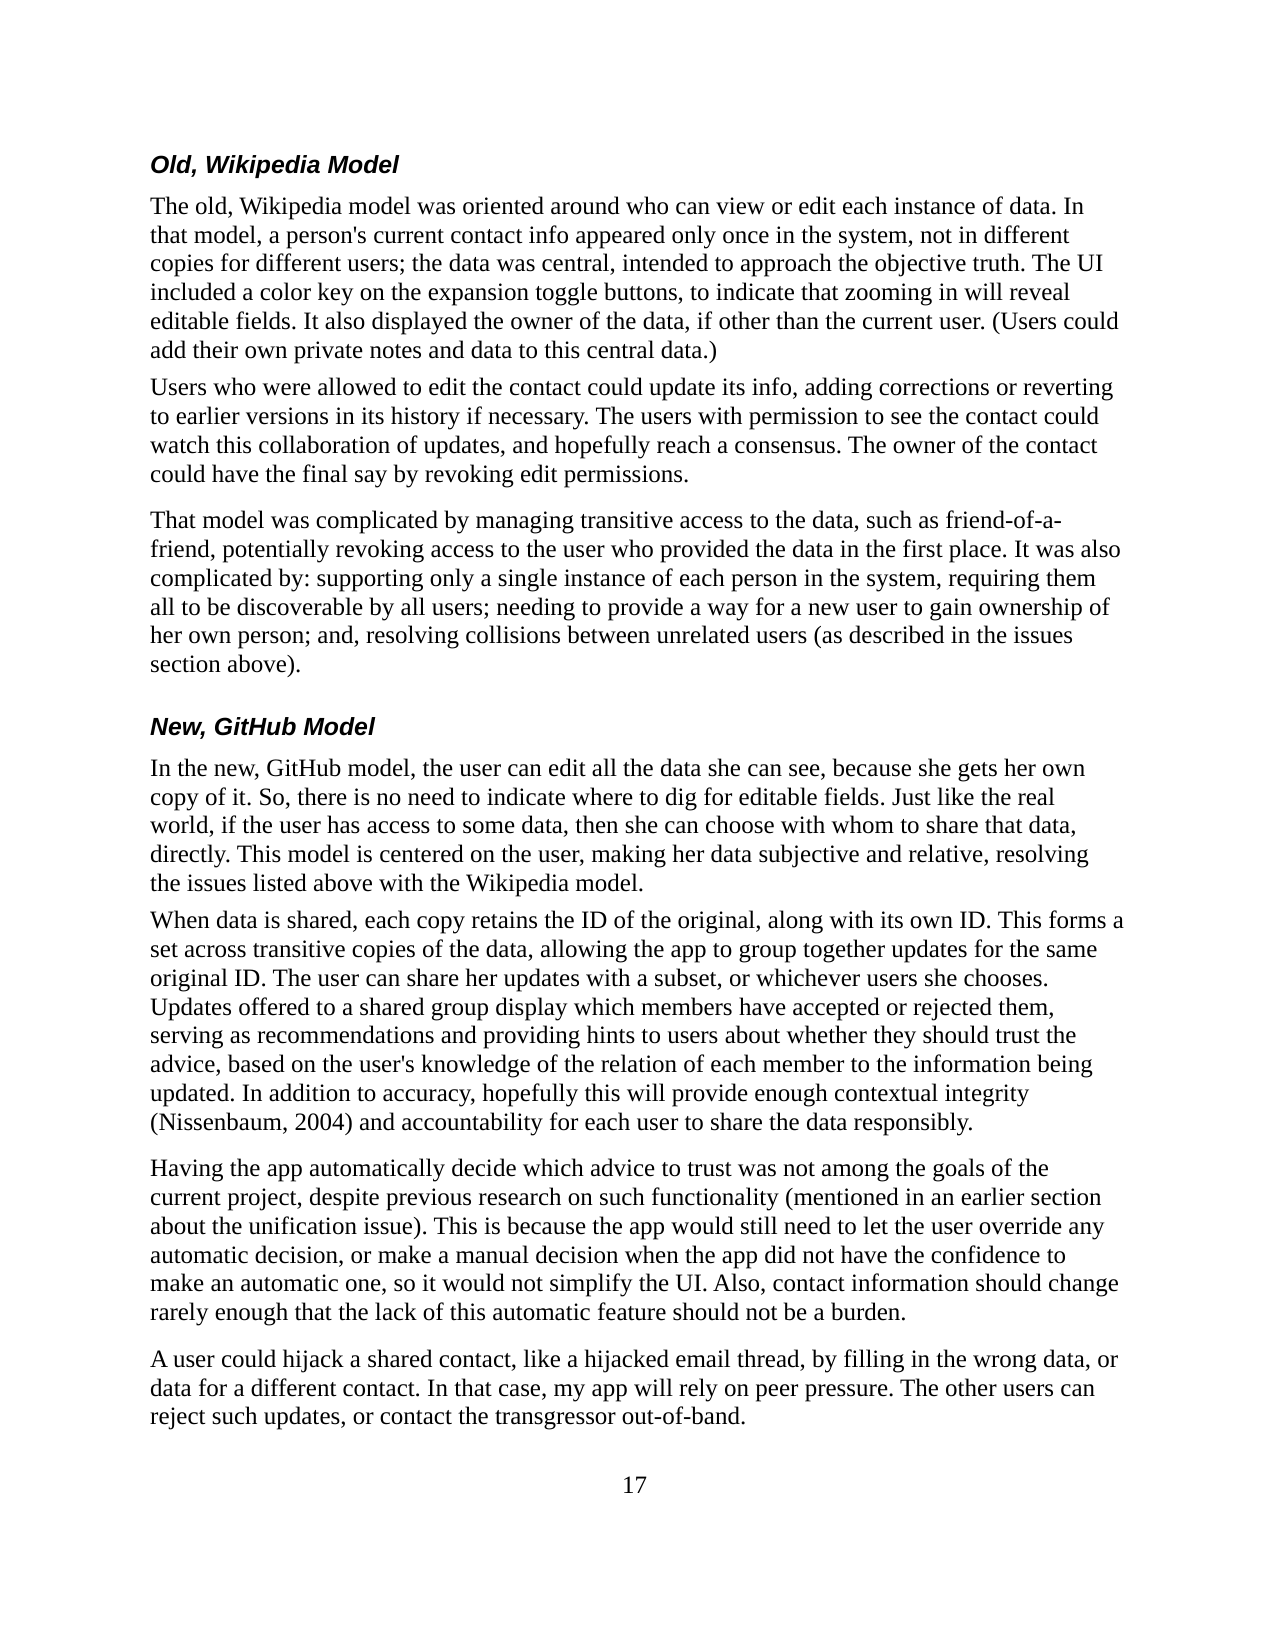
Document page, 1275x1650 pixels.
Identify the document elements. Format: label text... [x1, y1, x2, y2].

text Having the app automatically decide which advice to trust was not among the goals of the current project, despite previous research on such functionality (mentioned in an earlier section about the unification issue). This is because the app would still need to let the user override any automatic decision, or make a manual decision when the app did not have the confidence to make an automatic one, so it would not simplify the UI. Also, contact information should change rarely enough that the lack of this automatic feature should not be a burden. [150, 1153, 1125, 1326]
text Users who were allowed to edit the contact could update its info, adding corrections or reverting to earlier versions in its history if necessary. The users with permission to see the contact could watch this collaboration of updates, and hopefully reach a consensus. The owner of the contact could have the final say by revoking edit permissions. [150, 372, 1125, 487]
text In the new, GitHub model, the user can edit all the data she can see, because she gets her own copy of it. So, there is no need to indicate where to dig for editable fields. Just like the real world, if the user has access to some data, then she can choose with whom to share that data, directly. This model is centered on the user, making her data subjective and relative, resolving the issues listed above with the Wikipedia model. [150, 753, 1125, 897]
text That model was complicated by managing transitive access to the data, such as friend-of-a-friend, potentially revoking access to the user who provided the data in the first place. It was also complicated by: supporting only a single instance of each person in the system, requiring them all to be discoverable by all users; needing to provide a way for a new user to gain ownership of her own person; and, resolving collisions between unrelated users (as described in the issues section above). [150, 505, 1125, 678]
text The old, Wikipedia model was oriented around who can view or edit each instance of data. In that model, a person's current contact info appeared only once in the system, not in different copies for different users; the data was central, intended to approach the objective truth. The UI included a color key on the expansion toggle buttons, to indicate that zooming in will reveal editable fields. It also displayed the owner of the data, if other than the current user. (Users could add their own private notes and data to this central data.) [150, 191, 1125, 363]
text A user could hijack a shared contact, like a hijacked email thread, by filling in the wrong data, or data for a different contact. In that case, my app will rely on peer pressure. The other users can reject such updates, or contact the transgressor out-of-band. [150, 1344, 1125, 1430]
subtitle New, GitHub Model [150, 712, 1125, 740]
text When data is shared, each copy retains the ID of the original, along with its own ID. This forms a set across transitive copies of the data, allowing the app to group together updates for the same original ID. The user can share her updates with a subset, or whichever users she chooses. Updates offered to a shared group display which members have accepted or rejected them, serving as recommendations and providing hints to users about whether they should trust the advice, based on the user's knowledge of the relation of each member to the information being updated. In addition to accuracy, hopefully this will provide enough contextual integrity (Nissenbaum, 2004) and accountability for each user to share the data responsibly. [150, 906, 1125, 1136]
subtitle Old, Wikipedia Model [150, 150, 1125, 178]
